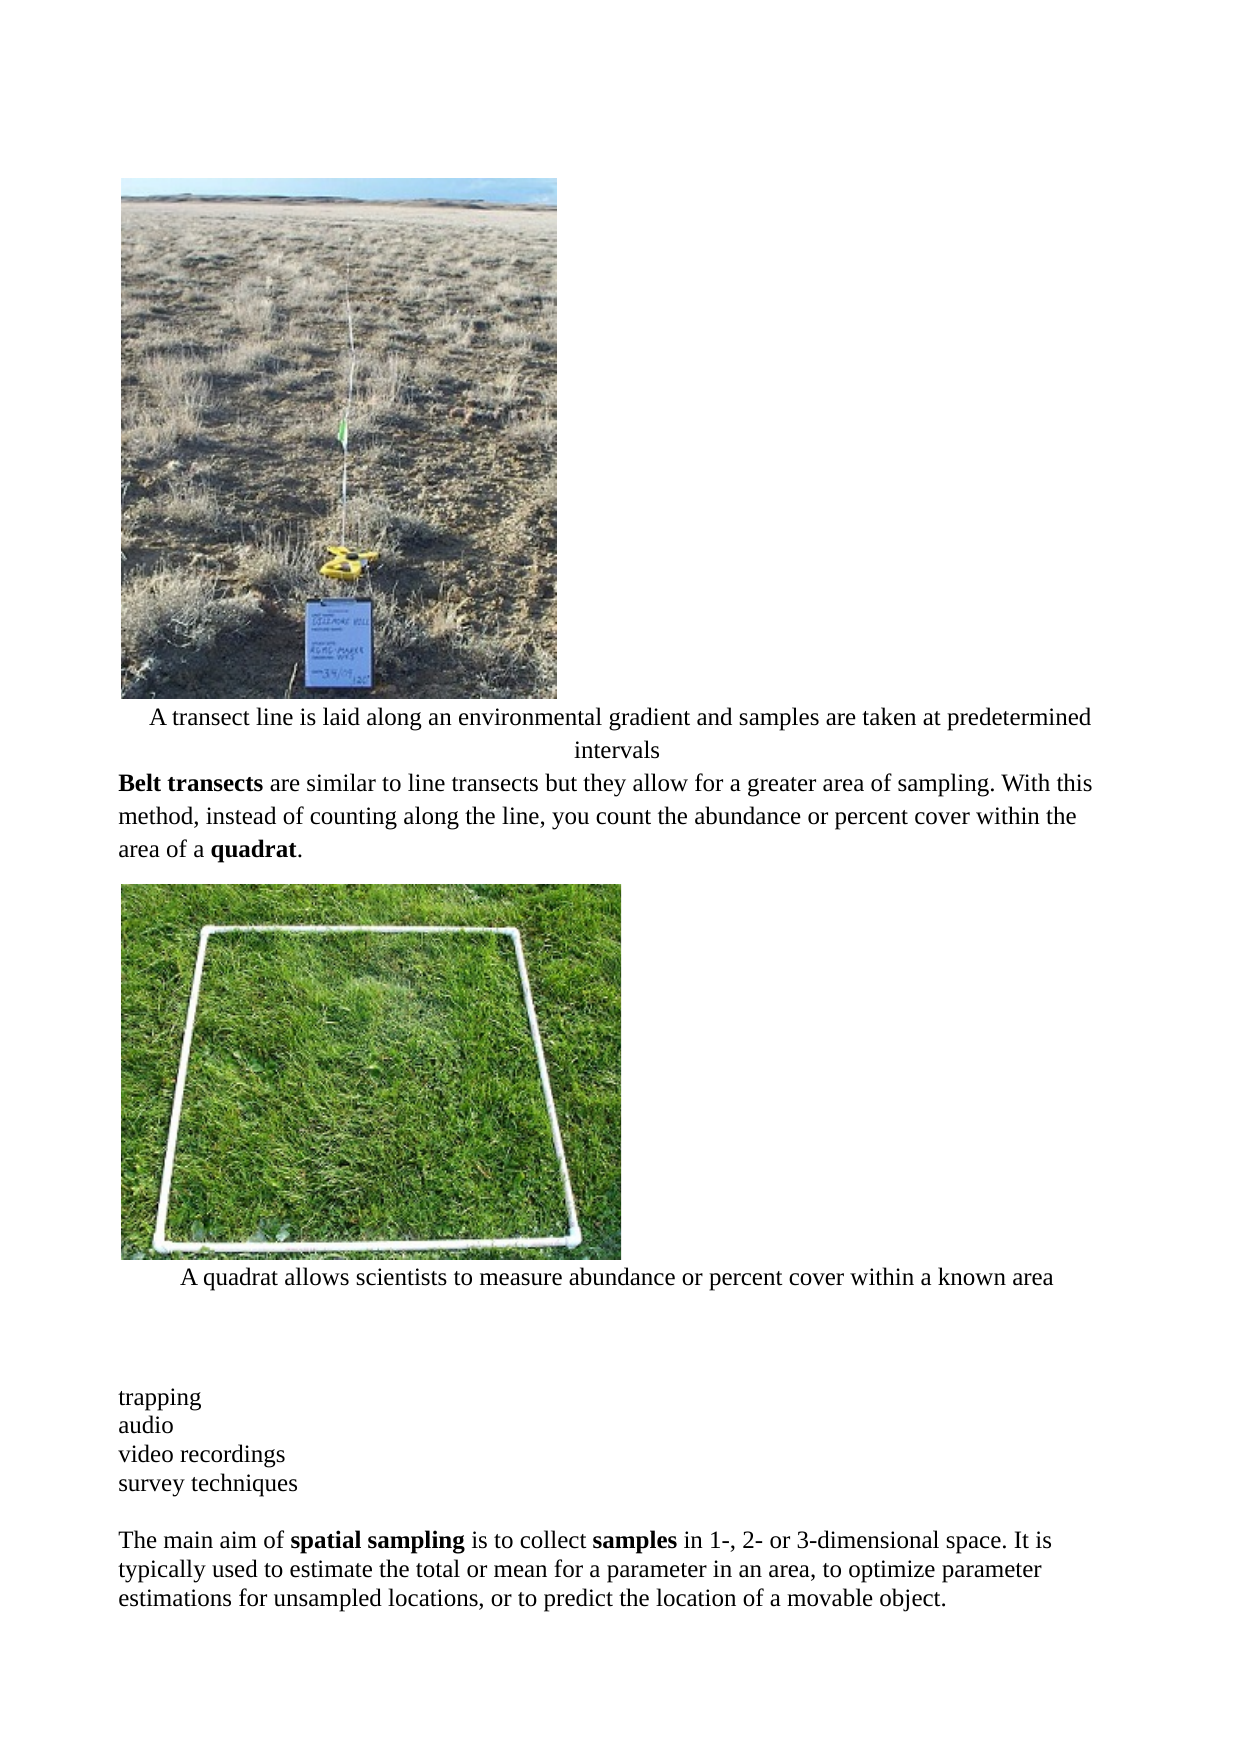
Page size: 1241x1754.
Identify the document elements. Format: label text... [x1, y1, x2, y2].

picture [121, 884, 622, 1260]
text A quadrat allows scientists to measure abundance or percent cover within a known area [118, 1262, 1122, 1291]
text video recordings [118, 1439, 1122, 1468]
table_header [118, 176, 566, 702]
table_header [118, 881, 630, 1262]
text survey techniques [118, 1468, 1122, 1497]
text audio [118, 1410, 1122, 1439]
text A transect line is laid along an environmental gradient and samples are taken at predetermined intervals [118, 702, 1122, 763]
text The main aim of spatial sampling is to collect samples in 1-, 2- or 3-dimensional space. It is typically used to estimate the total or mean for a parameter in an area, to optimize parameter estimations for unsampled locations, or to predict the location of a movable object. [118, 1525, 1122, 1612]
picture [121, 178, 557, 699]
text Belt transects are similar to line transects but they allow for a greater area of sampling. With this method, instead of counting along the line, you count the abundance or percent cover within the area of a quadrat. [118, 768, 1122, 863]
text trapping [118, 1382, 1122, 1410]
